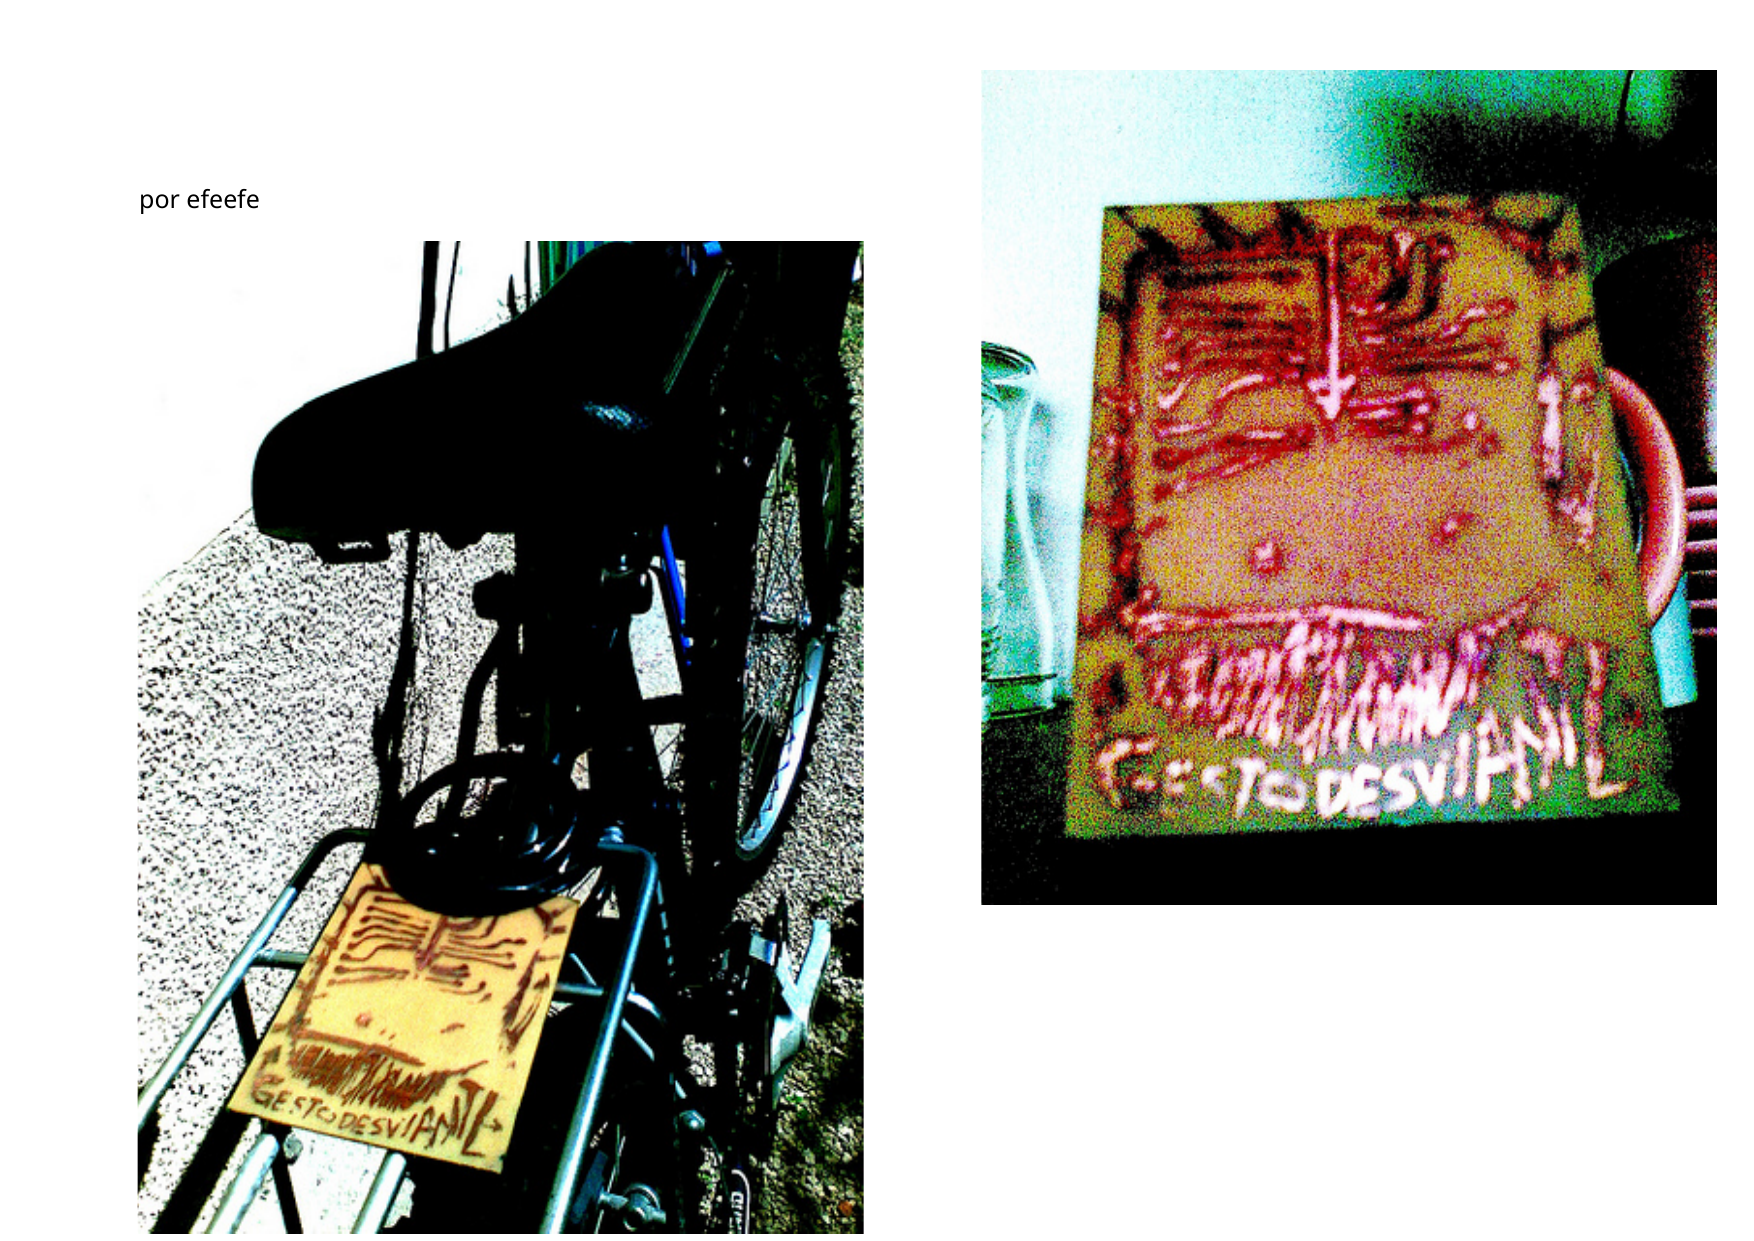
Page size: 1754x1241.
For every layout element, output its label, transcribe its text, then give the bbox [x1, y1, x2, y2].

picture [137, 241, 864, 1234]
text por efeefe [139, 182, 981, 216]
picture [981, 70, 1717, 905]
